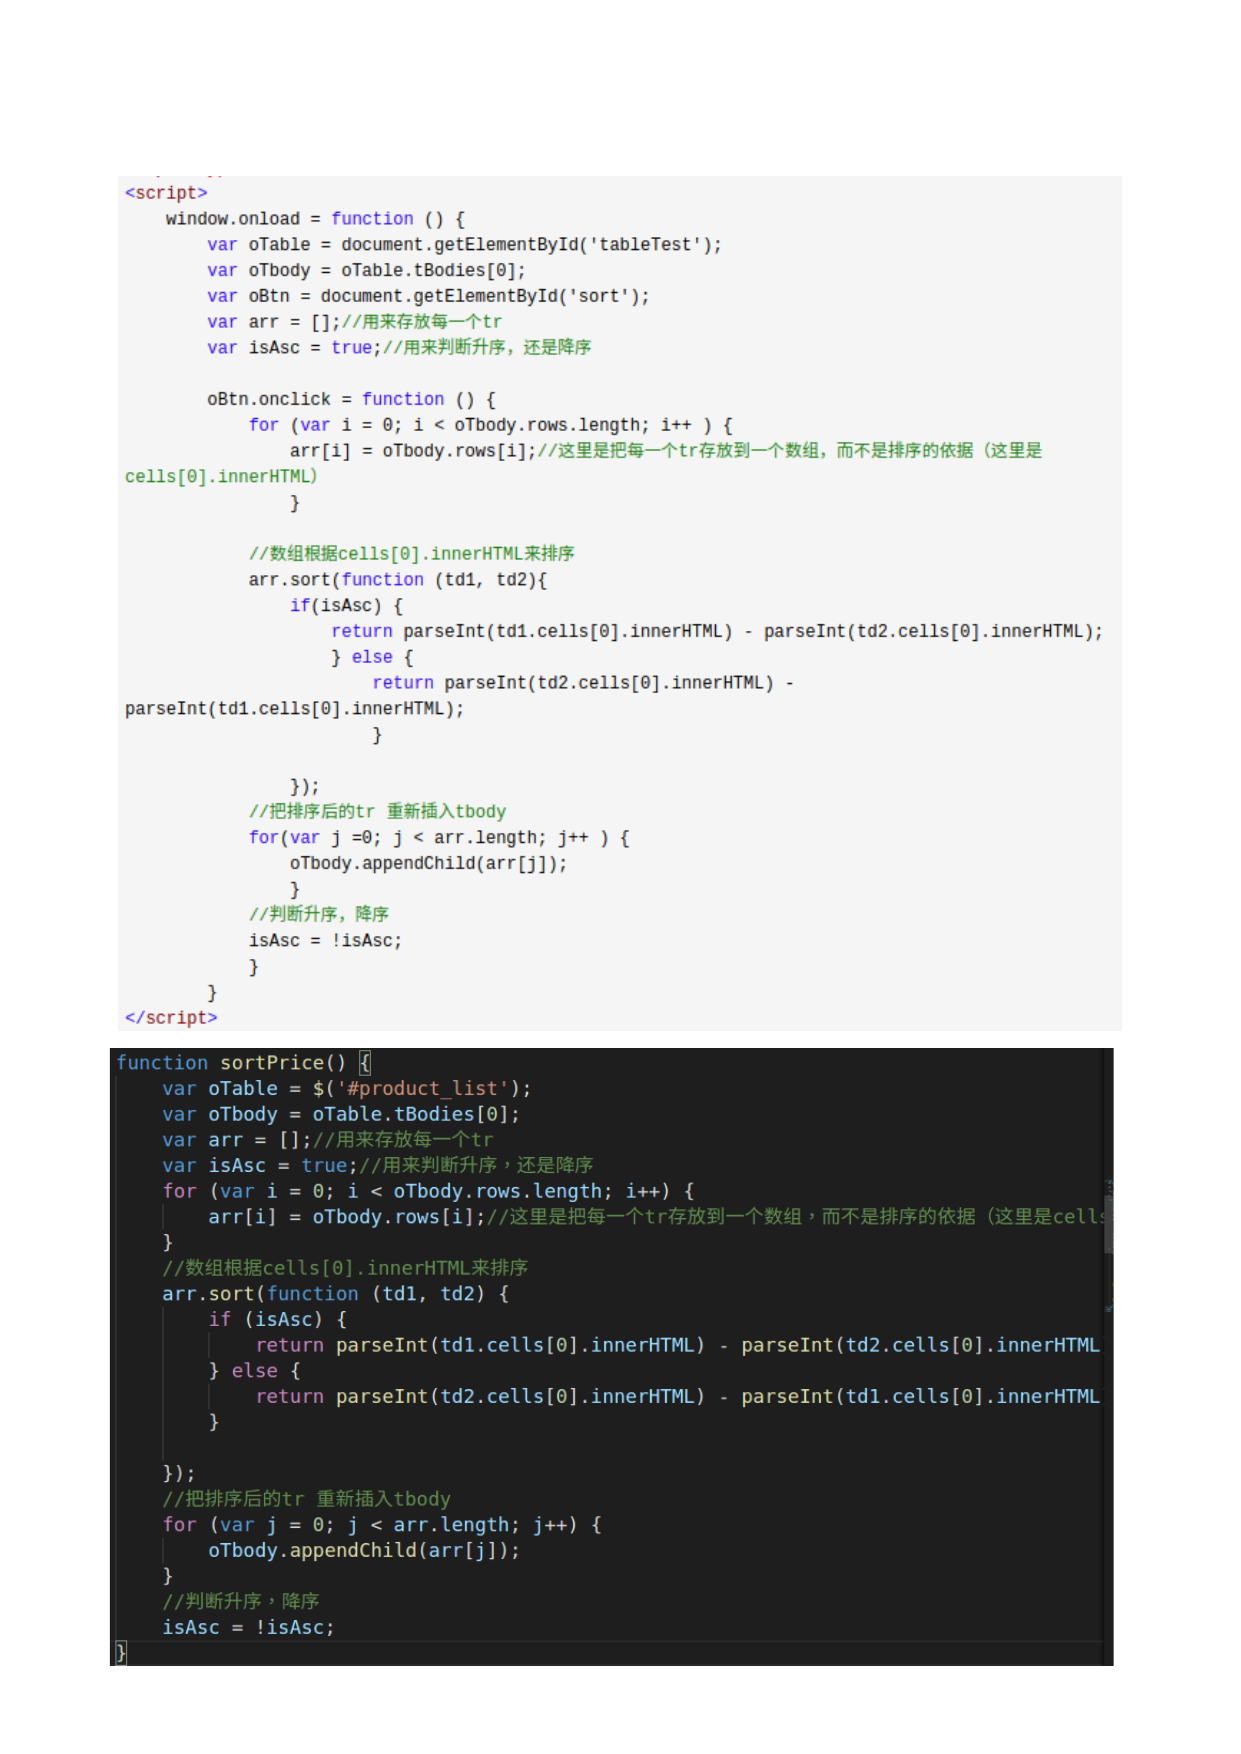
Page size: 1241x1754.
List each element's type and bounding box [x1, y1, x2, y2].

picture [109, 1048, 1114, 1666]
picture [118, 176, 1123, 1031]
